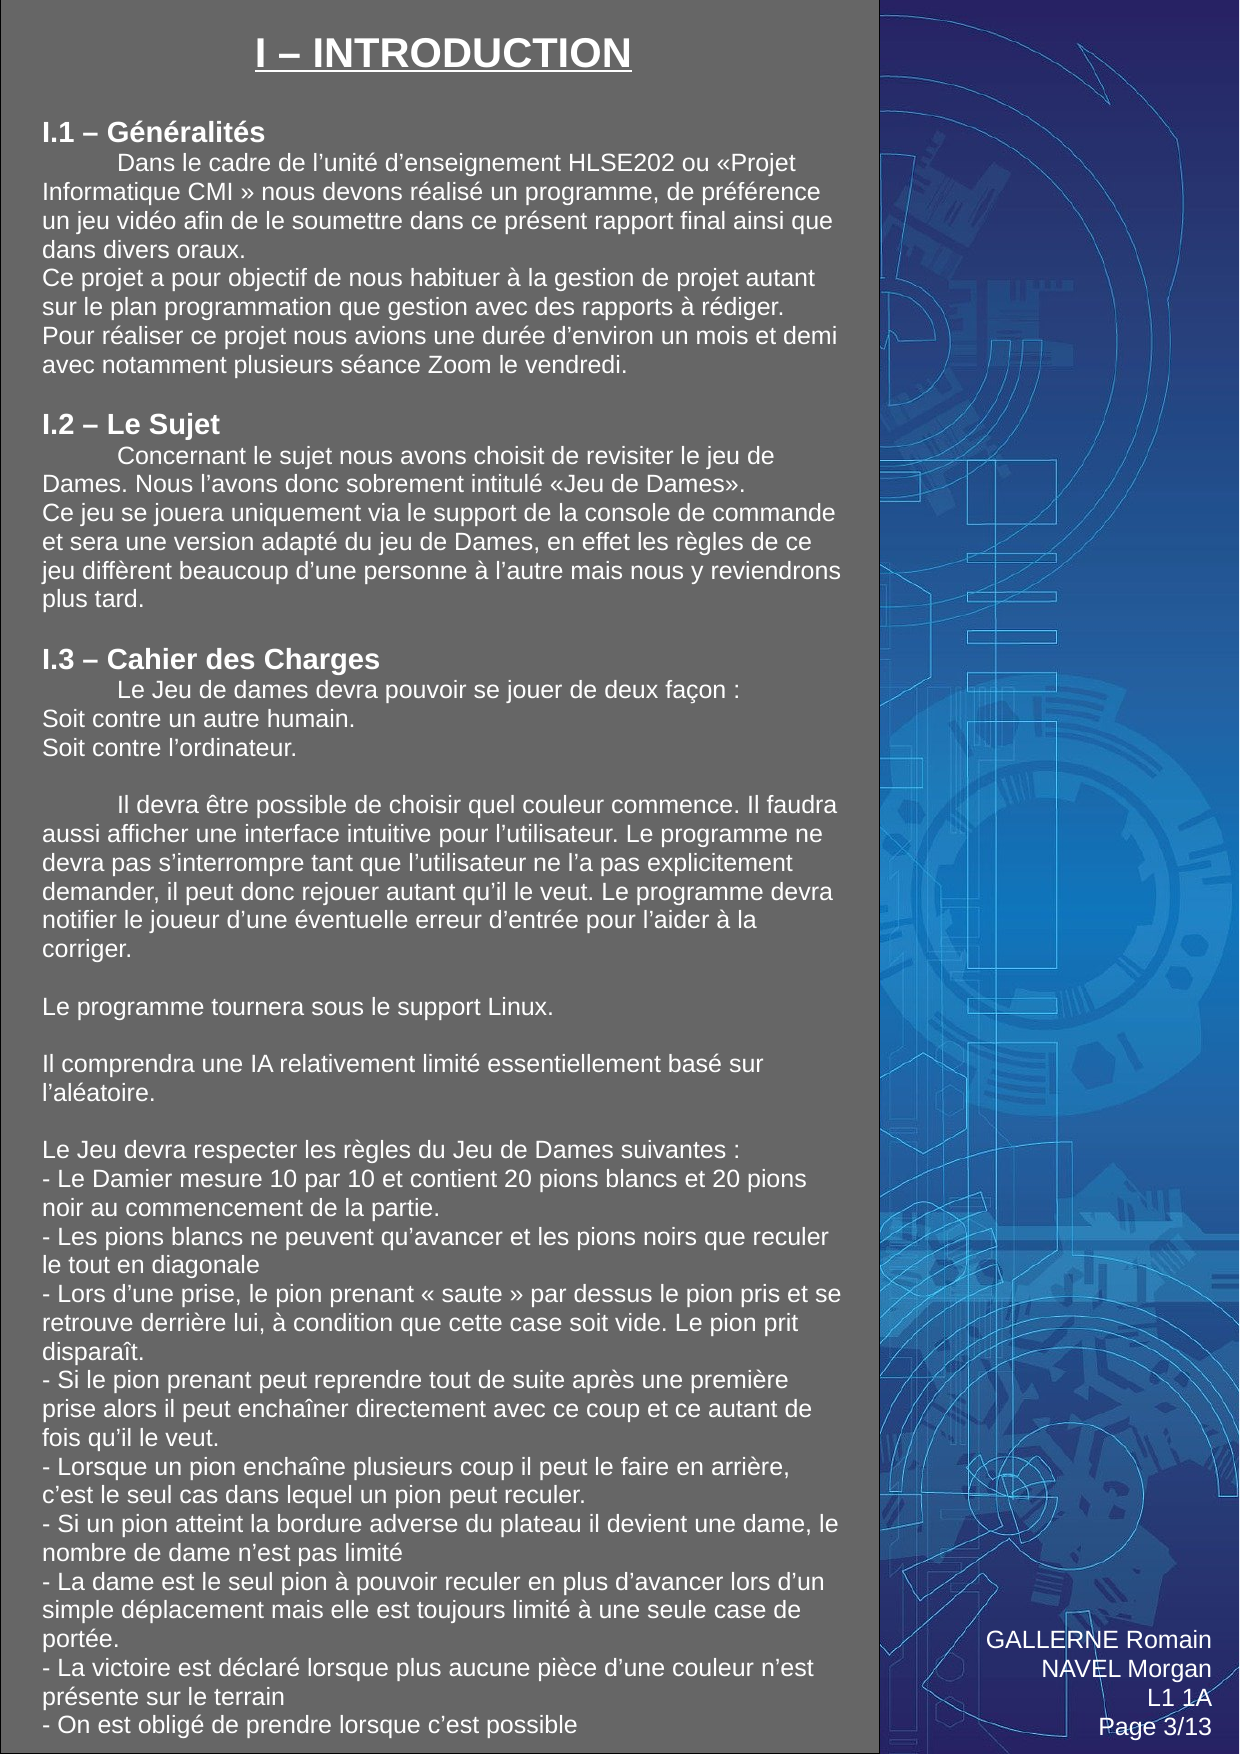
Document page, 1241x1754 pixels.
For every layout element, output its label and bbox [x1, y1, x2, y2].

picture [880, 0, 1240, 1754]
